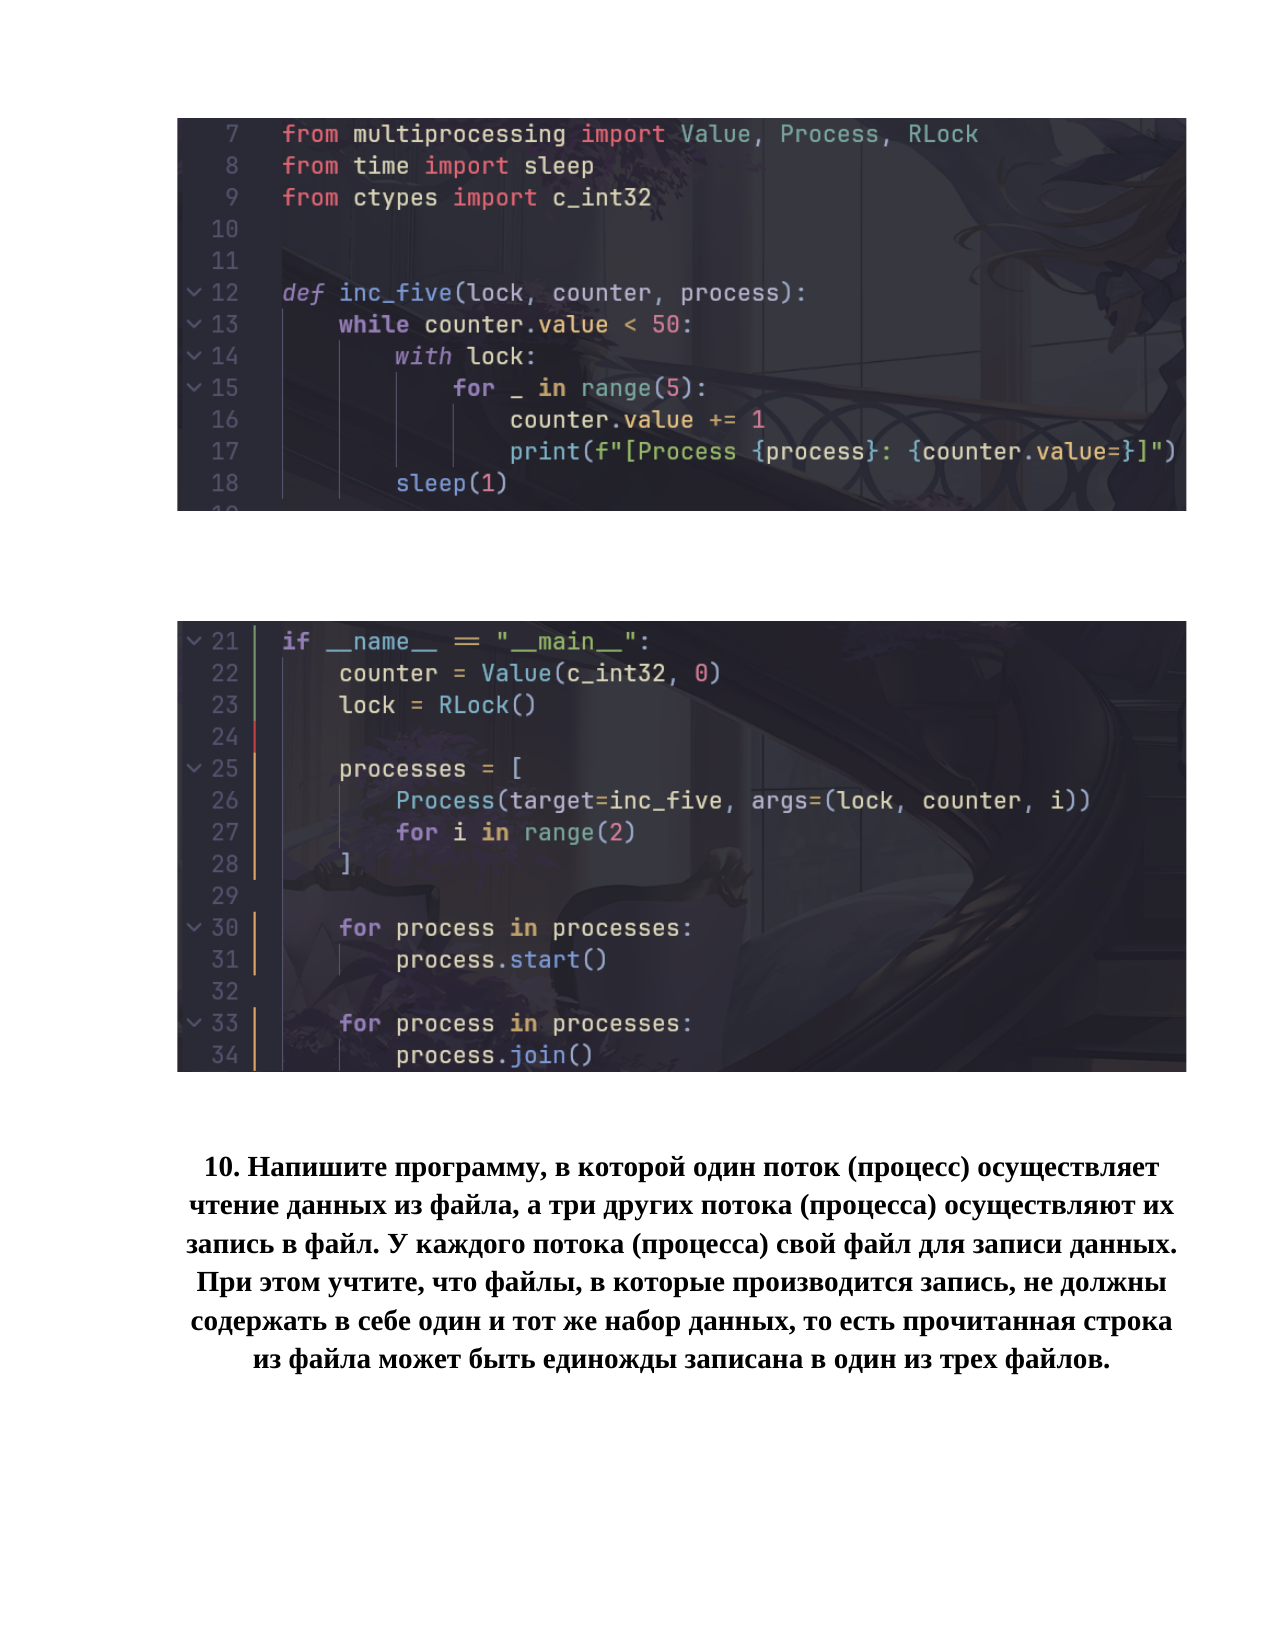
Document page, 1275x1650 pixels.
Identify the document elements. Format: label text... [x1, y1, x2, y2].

text 10. Напишите программу, в которой один поток (процесс) осуществляет чтение данных из файла, а три других потока (процесса) осуществляют их запись в файл. У каждого потока (процесса) свой файл для записи данных. При этом учтите, что файлы, в которые производится запись, не должны содержать в себе один и тот же набор данных, то есть прочитанная строка из файла может быть единожды записана в один из трех файлов. [177, 1149, 1186, 1375]
picture [177, 621, 1187, 1072]
picture [177, 118, 1187, 511]
